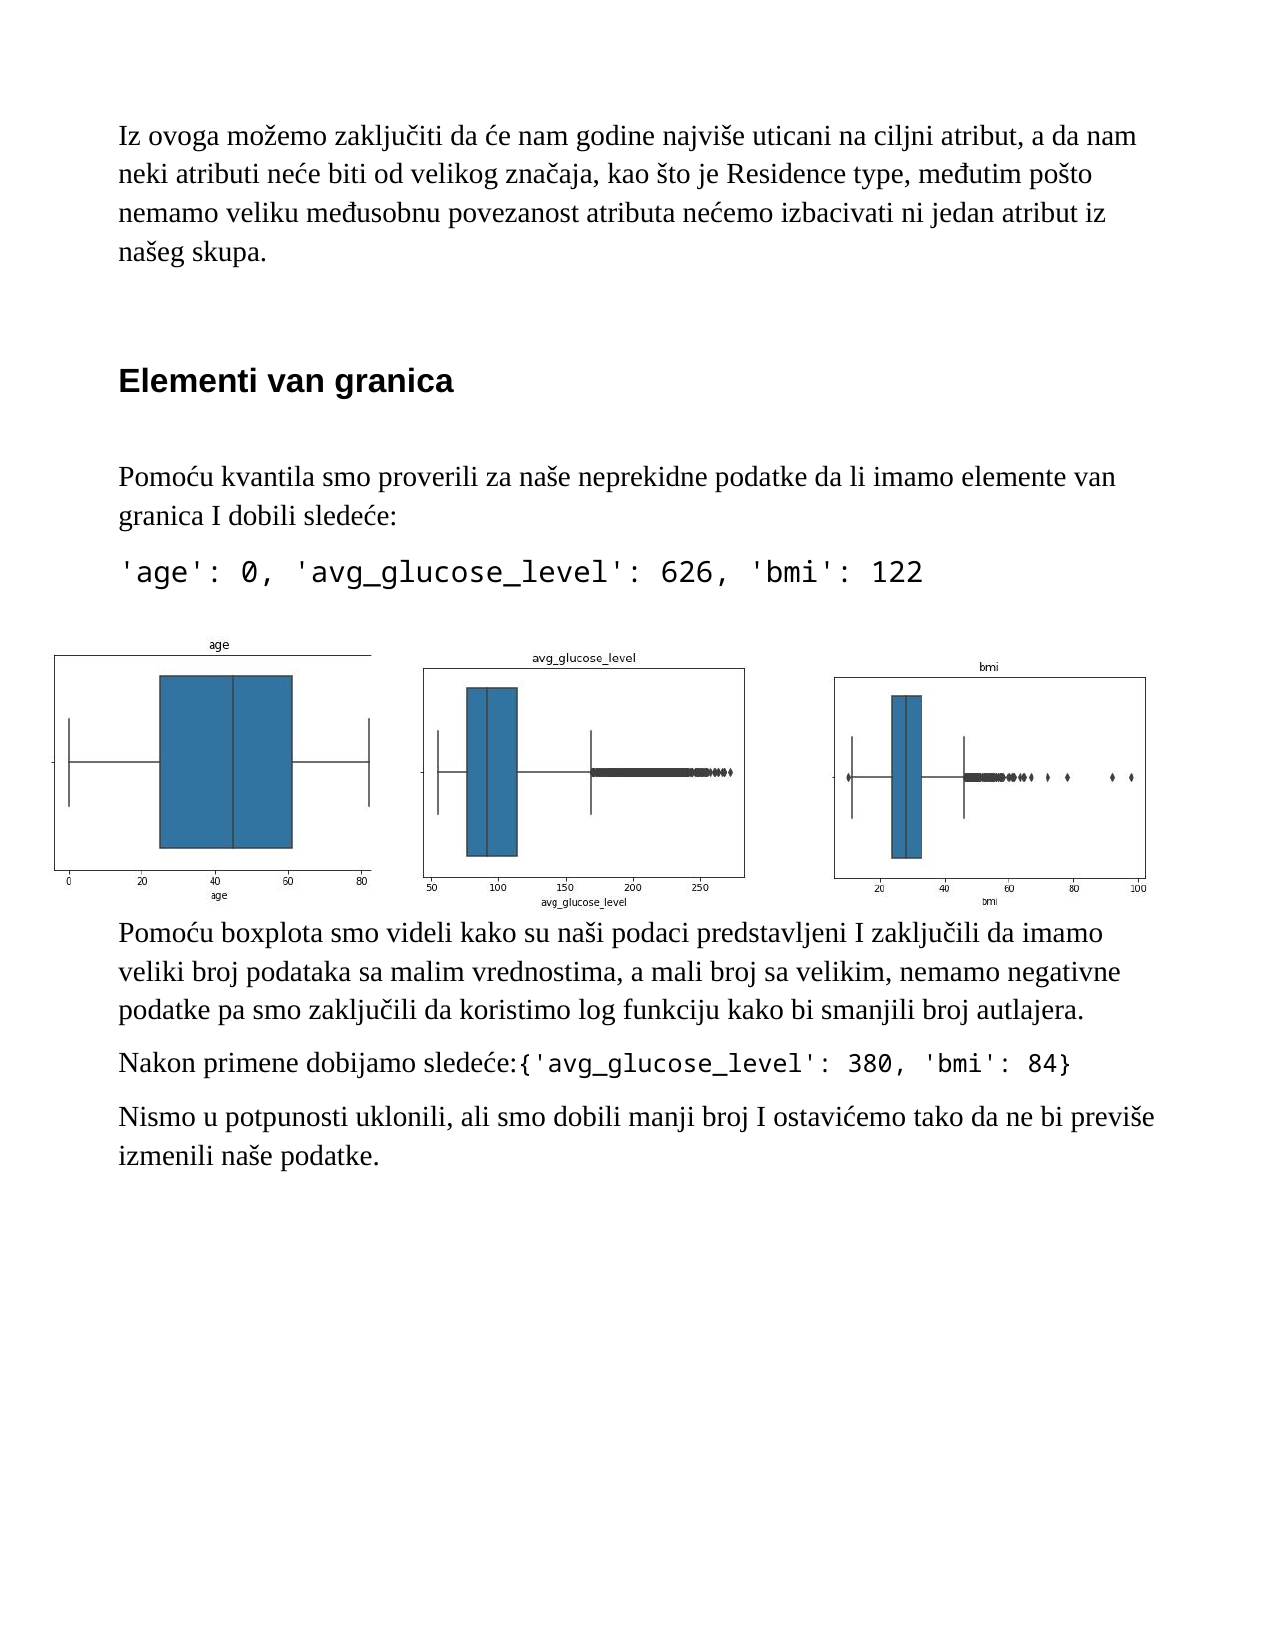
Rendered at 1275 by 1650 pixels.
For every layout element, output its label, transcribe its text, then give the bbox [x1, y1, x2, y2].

subtitle Elementi van granica [118, 361, 1157, 399]
picture [0, 621, 1183, 911]
text Nakon primene dobijamo sledeće:{'avg_glucose_level': 380, 'bmi': 84} [118, 1045, 1157, 1080]
text Nismo u potpunosti uklonili, ali smo dobili manji broj I ostavićemo tako da ne bi previše izmenili naše podatke. [118, 1099, 1157, 1172]
text Pomoću kvantila smo proverili za naše neprekidne podatke da li imamo elemente van granica I dobili sledeće: [118, 459, 1157, 532]
text Pomoću boxplota smo videli kako su naši podaci predstavljeni I zaključili da imamo veliki broj podataka sa malim vrednostima, a mali broj sa velikim, nemamo negativne podatke pa smo zaključili da koristimo log funkciju kako bi smanjili broj autlajera. [118, 905, 1157, 1026]
text 'age': 0, 'avg_glucose_level': 626, 'bmi': 122 [118, 551, 1157, 591]
text Iz ovoga možemo zaključiti da će nam godine najviše uticani na ciljni atribut, a da nam neki atributi neće biti od velikog značaja, kao što je Residence type, međutim pošto nemamo veliku međusobnu povezanost atributa nećemo izbacivati ni jedan atribut iz našeg skupa. [118, 118, 1157, 267]
